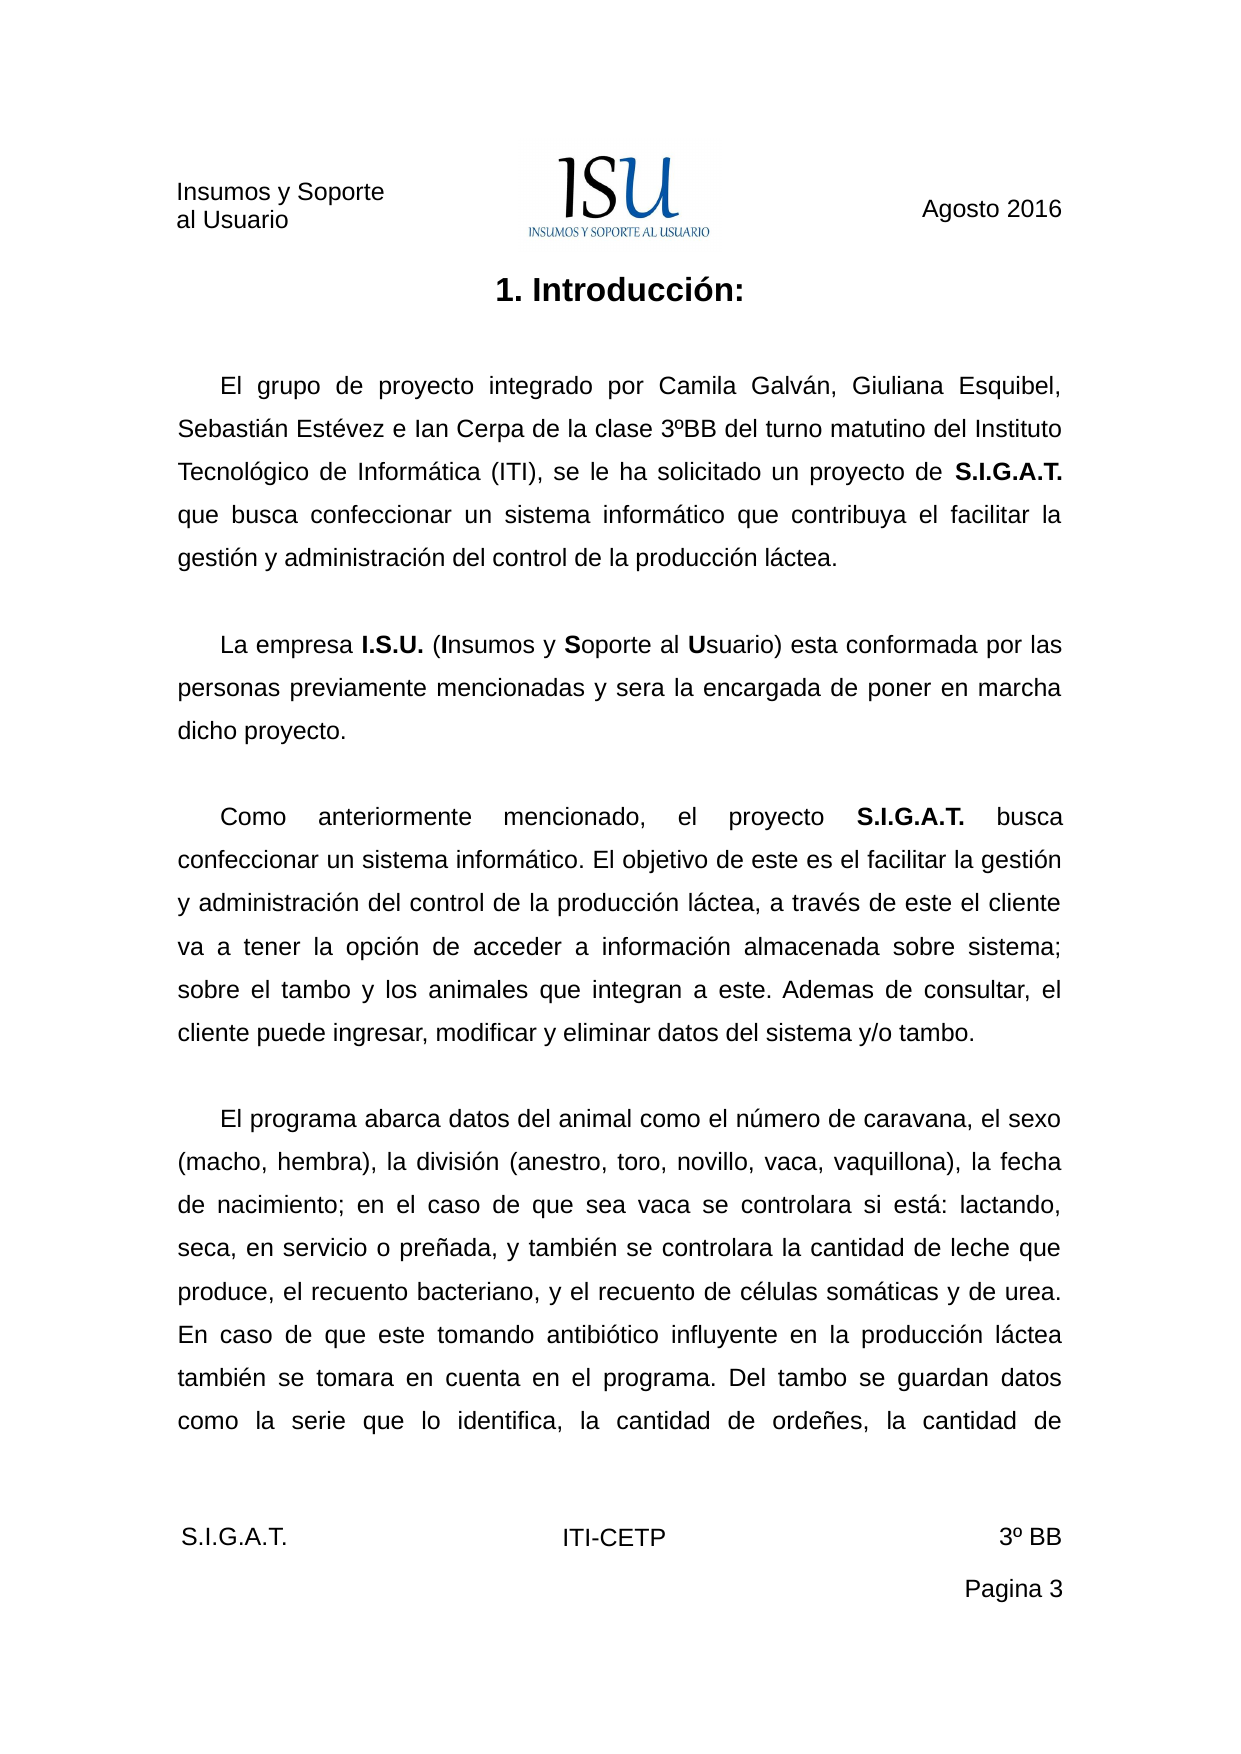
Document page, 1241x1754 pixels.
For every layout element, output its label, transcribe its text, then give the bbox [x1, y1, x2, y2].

text La empresa I.S.U. (Insumos y Soporte al Usuario) esta conformada por las personas previamente mencionadas y sera la encargada de poner en marcha dicho proyecto. [177, 630, 1063, 745]
text El grupo de proyecto integrado por Camila Galván, Giuliana Esquibel, Sebastián Estévez e Ian Cerpa de la clase 3ºBB del turno matutino del Instituto Tecnológico de Informática (ITI), se le ha solicitado un proyecto de S.I.G.A.T. que busca confeccionar un sistema informático que contribuya el facilitar la gestión y administración del control de la producción láctea. [177, 371, 1063, 572]
picture [517, 138, 723, 252]
text El programa abarca datos del animal como el número de caravana, el sexo (macho, hembra), la división (anestro, toro, novillo, vaca, vaquillona), la fecha de nacimiento; en el caso de que sea vaca se controlara si está: lactando, seca, en servicio o preñada, y también se controlara la cantidad de leche que produce, el recuento bacteriano, y el recuento de células somáticas y de urea. En caso de que este tomando antibiótico influyente en la producción láctea también se tomara en cuenta en el programa. Del tambo se guardan datos como la serie que lo identifica, la cantidad de ordeñes, la cantidad de [177, 1104, 1063, 1435]
text Como anteriormente mencionado, el proyecto S.I.G.A.T. busca confeccionar un sistema informático. El objetivo de este es el facilitar la gestión y administración del control de la producción láctea, a través de este el cliente va a tener la opción de acceder a información almacenada sobre sistema; sobre el tambo y los animales que integran a este. Ademas de consultar, el cliente puede ingresar, modificar y eliminar datos del sistema y/o tambo. [177, 802, 1063, 1047]
text 1. Introducción: [177, 270, 1063, 309]
